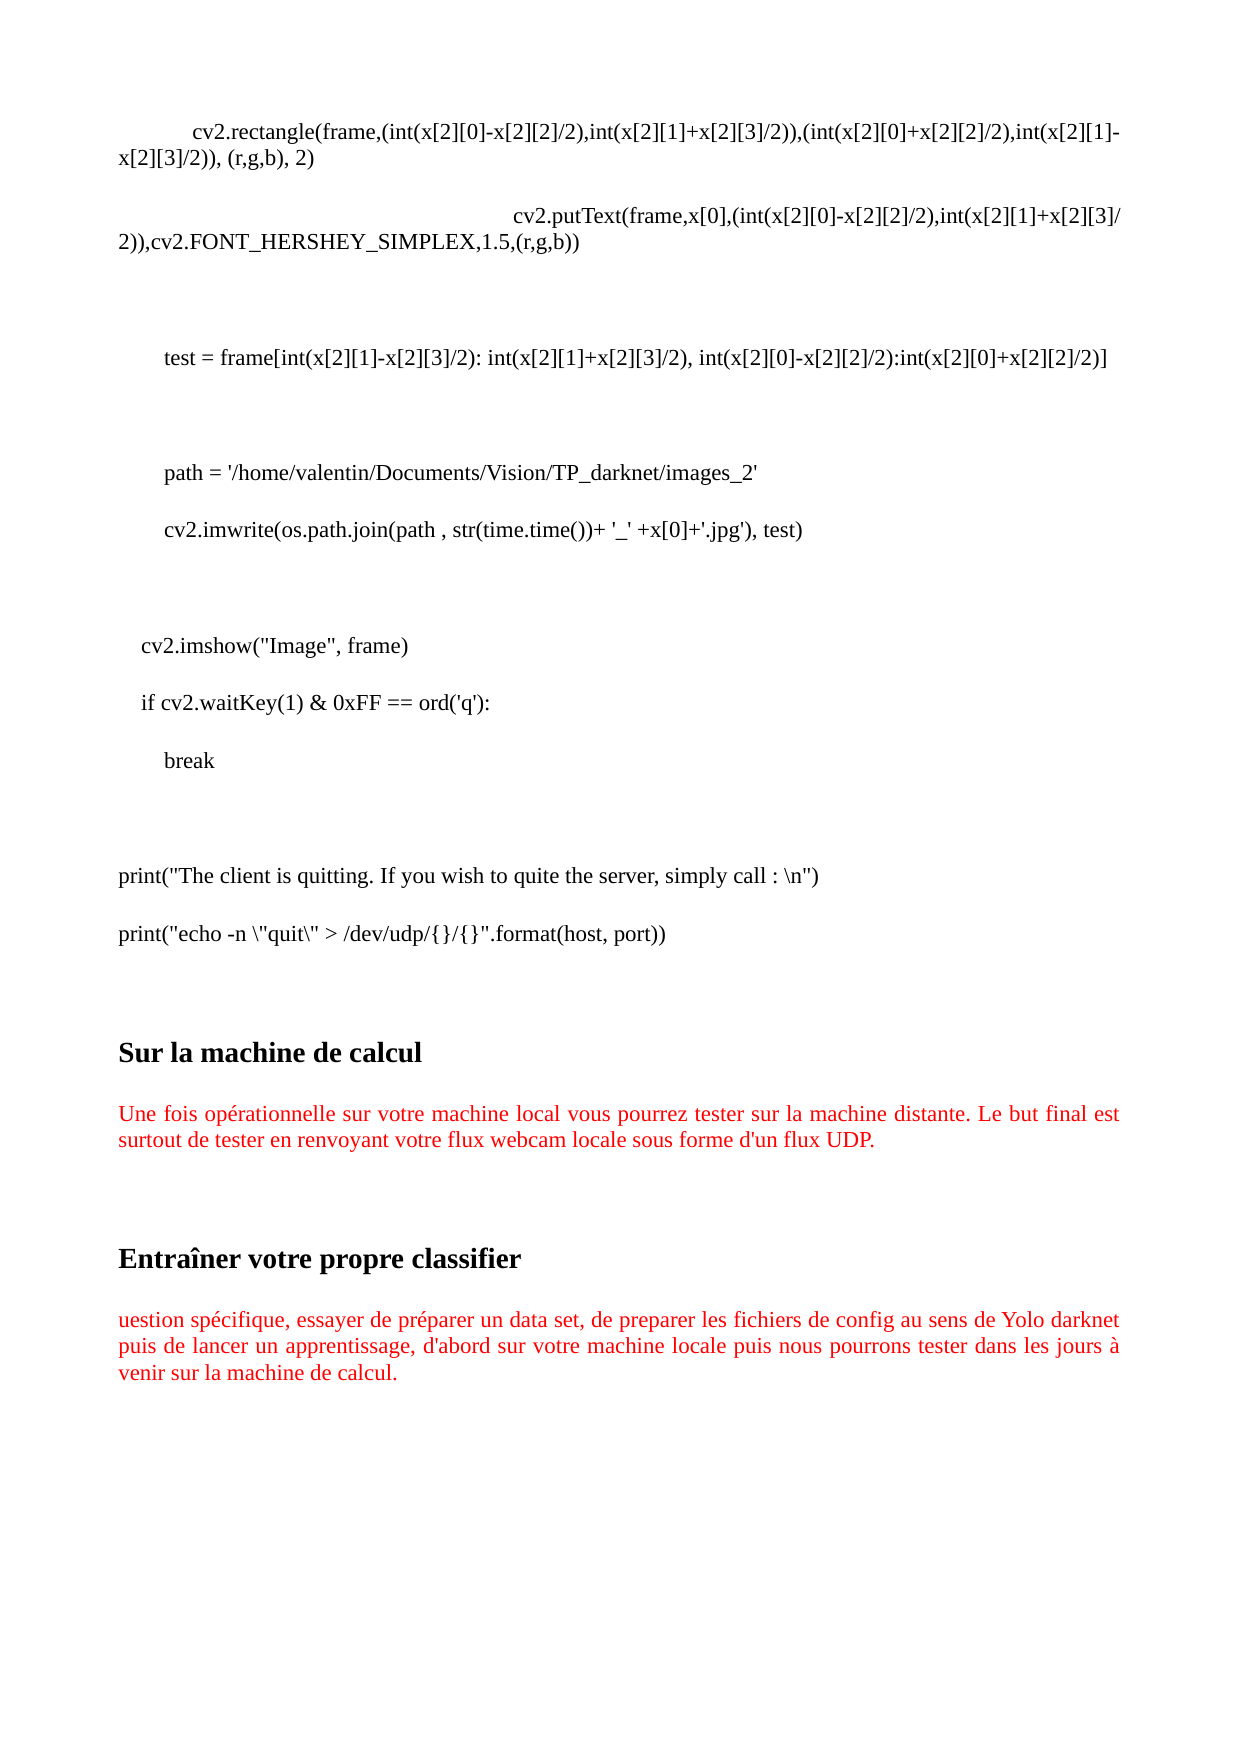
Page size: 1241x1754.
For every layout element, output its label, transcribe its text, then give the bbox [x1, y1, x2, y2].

text cv2.imwrite(os.path.join(path , str(time.time())+ '_' +x[0]+'.jpg'), test) [118, 516, 1122, 543]
text Sur la machine de calcul [118, 1035, 1122, 1068]
text print("The client is quitting. If you wish to quite the server, simply call : \n") [118, 862, 1122, 888]
text print("echo -n \"quit\" > /dev/udp/{}/{}".format(host, port)) [118, 920, 1122, 946]
text break [118, 747, 1122, 773]
text cv2.putText(frame,x[0],(int(x[2][0]-x[2][2]/2),int(x[2][1]+x[2][3]/2)),cv2.FONT_HERSHEY_SIMPLEX,1.5,(r,g,b)) [118, 202, 1122, 255]
text test = frame[int(x[2][1]-x[2][3]/2): int(x[2][1]+x[2][3]/2), int(x[2][0]-x[2][2]/2):int(x[2][0]+x[2][2]/2)] [118, 344, 1122, 370]
text uestion spécifique, essayer de préparer un data set, de preparer les fichiers de config au sens de Yolo darknet puis de lancer un apprentissage, d'abord sur votre machine locale puis nous pourrons tester dans les jours à venir sur la machine de calcul. [118, 1306, 1122, 1385]
text Une fois opérationnelle sur votre machine local vous pourrez tester sur la machine distante. Le but final est surtout de tester en renvoyant votre flux webcam locale sous forme d'un flux UDP. [118, 1100, 1122, 1152]
text cv2.rectangle(frame,(int(x[2][0]-x[2][2]/2),int(x[2][1]+x[2][3]/2)),(int(x[2][0]+x[2][2]/2),int(x[2][1]-x[2][3]/2)), (r,g,b), 2) [118, 118, 1122, 171]
text if cv2.waitKey(1) & 0xFF == ord('q'): [118, 689, 1122, 716]
text cv2.imshow("Image", frame) [118, 632, 1122, 658]
text path = '/home/valentin/Documents/Vision/TP_darknet/images_2' [118, 459, 1122, 485]
text Entraîner votre propre classifier [118, 1241, 1122, 1275]
